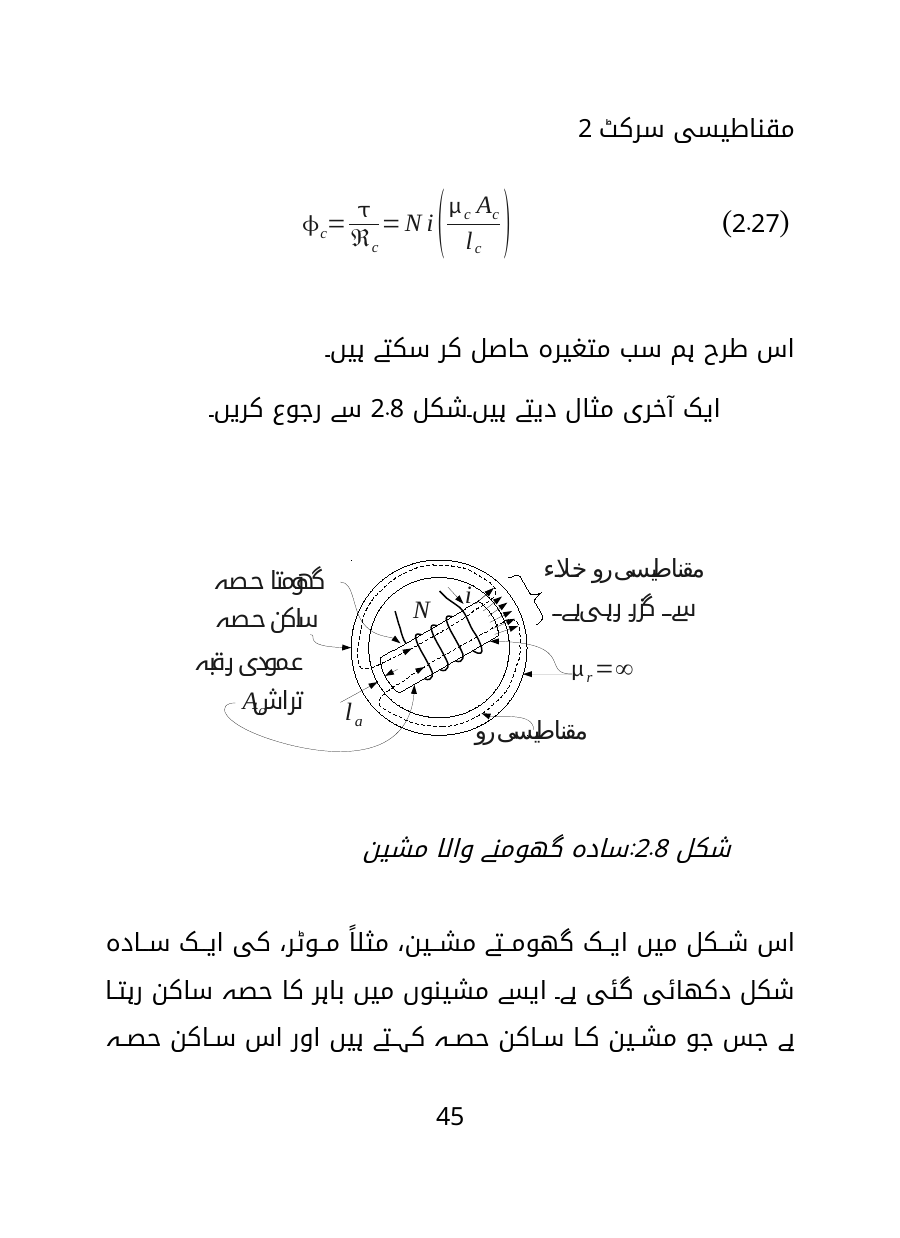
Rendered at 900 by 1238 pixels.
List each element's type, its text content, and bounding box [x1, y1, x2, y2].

table_header [105, 183, 699, 279]
table_header (2.27) [699, 183, 795, 279]
text اس شکل میں ایک گھومتے مشین، مثلاً موٹر، کی ایک سادہ شکل دکھائی گئی ہے۔ ایسے مشینوں میں باہر کا حصہ ساکن رہتا ہے جس جو مشین کا ساکن حصہ کہتے ہیں اور اس ساکن حصہ کے اندر اس کا ایک حصہ گھومتا ہے جسے گھومتا حصہ کہتے ہیں۔ اس مثال میں ان دونوں حصوں کا لہٰذا ان کی مقناطیسی مزاحمت صفر ہے۔ مقناطیسی رو نکتہ دار لکیر سے ظاہر کی گئی ہے۔ یہ خلاء میں سے، ایک مکمل چکر کے دوران، دو مرتبہ گزرتی ہے۔ یہ دو خلاء ہر لہٰاذ سے ایک جیسے ہیں لہٰذا ان دونوں خلاء کی مقناطیسی مزاحمت بھی برابر ہو گی۔مزید یہ کہ ان خلاء کی مقناطیسی مزاحم سلسلہ وار ہیں۔شکل میں مقناطیسی رو کو گھومتے حصہ سے ساکن حصہ کی طرف، خلاء سے گزرتے دکھایا گیا ہے۔خلاء کی لمبائیبہت کم ہے لہٰذا خلاء کا عمودی رقبہ تراش وہی ہو گا جو گھومتے حصہ کا ہے یعنی [105, 920, 795, 1062]
text اس طرح ہم سب متغیرہ حاصل کر سکتے ہیں۔ [105, 326, 795, 373]
text ایک آخری مثال دیتے ہیں۔شکل 2.8 سے رجوع کریں۔ [105, 386, 795, 433]
text شکل 2.8:سادہ گھومنے والا مشین [169, 505, 731, 873]
